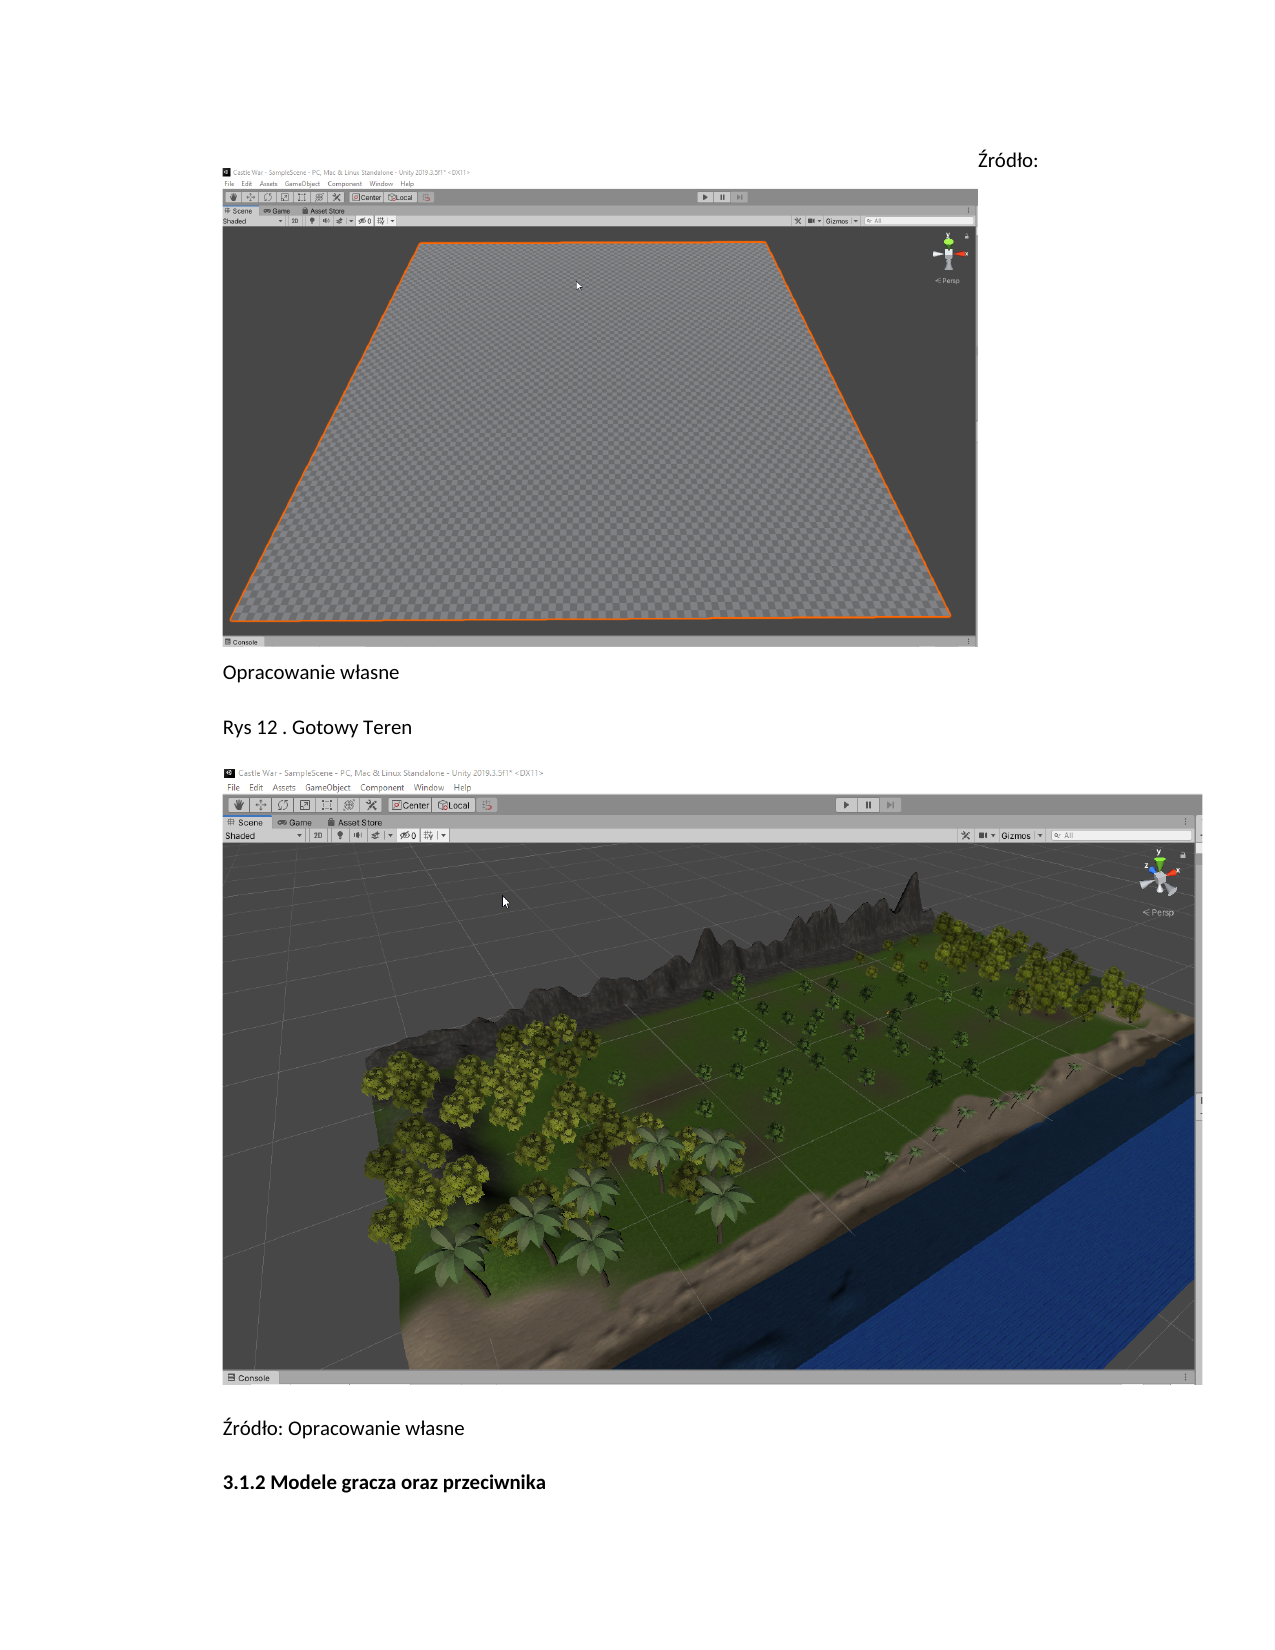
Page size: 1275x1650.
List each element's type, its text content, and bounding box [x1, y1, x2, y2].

text Źródło: Opracowanie własne [223, 1415, 1127, 1440]
text Źródło: Opracowanie własne [223, 148, 1127, 685]
text Rys 12 . Gotowy Teren [148, 714, 1127, 740]
text 3.1.2 Modele gracza oraz przeciwnika [223, 1469, 1127, 1495]
